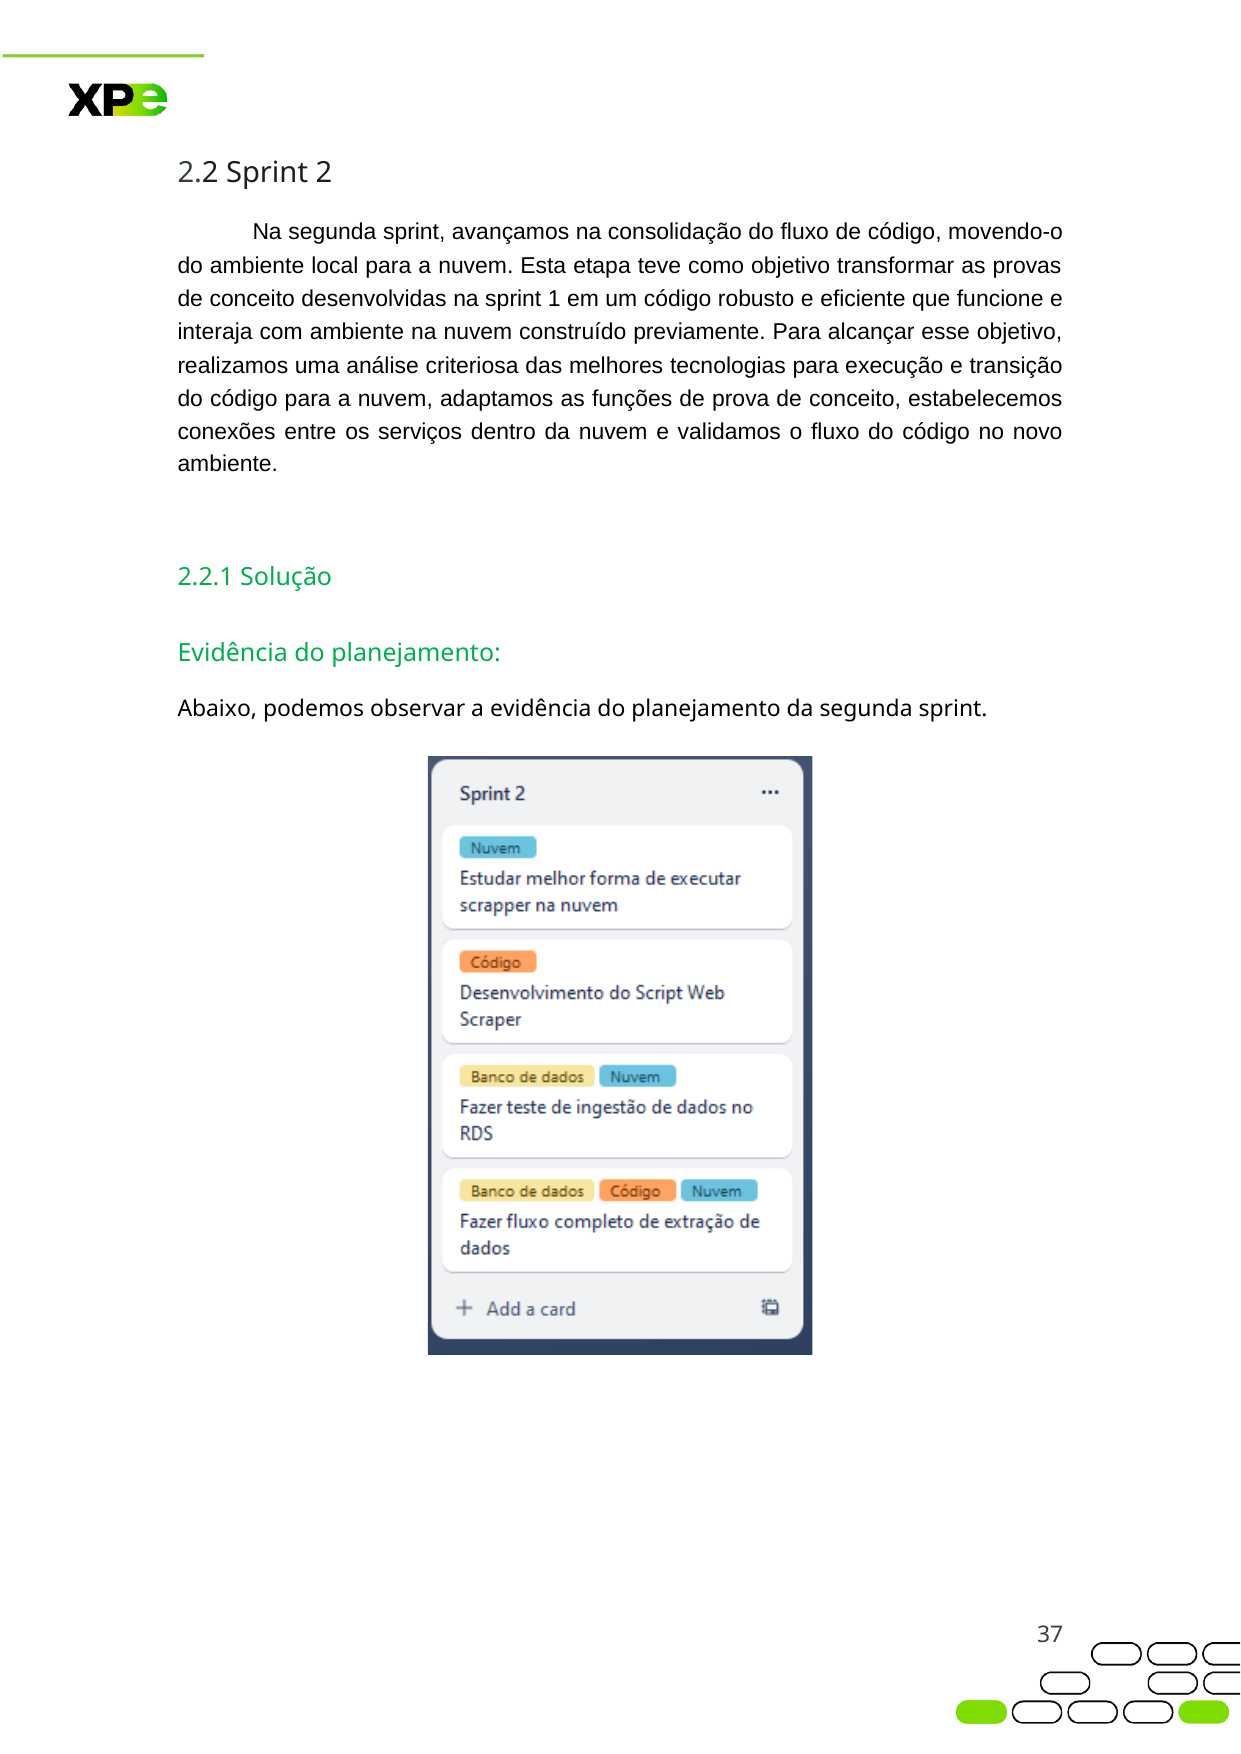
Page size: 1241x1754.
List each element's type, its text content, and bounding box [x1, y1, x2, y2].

subtitle 2.2.1 Solução [177, 558, 1063, 592]
picture [955, 1642, 1241, 1724]
text Na segunda sprint, avançamos na consolidação do fluxo de código, movendo-o do ambiente local para a nuvem. Esta etapa teve como objetivo transformar as provas de conceito desenvolvidas na sprint 1 em um código robusto e eficiente que funcione e interaja com ambiente na nuvem construído previamente. Para alcançar esse objetivo, realizamos uma análise criteriosa das melhores tecnologias para execução e transição do código para a nuvem, adaptamos as funções de prova de conceito, estabelecemos conexões entre os serviços dentro da nuvem e validamos o fluxo do código no novo ambiente. [177, 211, 1063, 478]
subtitle 2.2 Sprint 2 [177, 152, 1063, 191]
text Abaixo, podemos observar a evidência do planejamento da segunda sprint. [177, 689, 1063, 723]
subtitle Evidência do planejamento: [177, 634, 1063, 668]
picture [2, 51, 205, 148]
picture [427, 756, 813, 1355]
